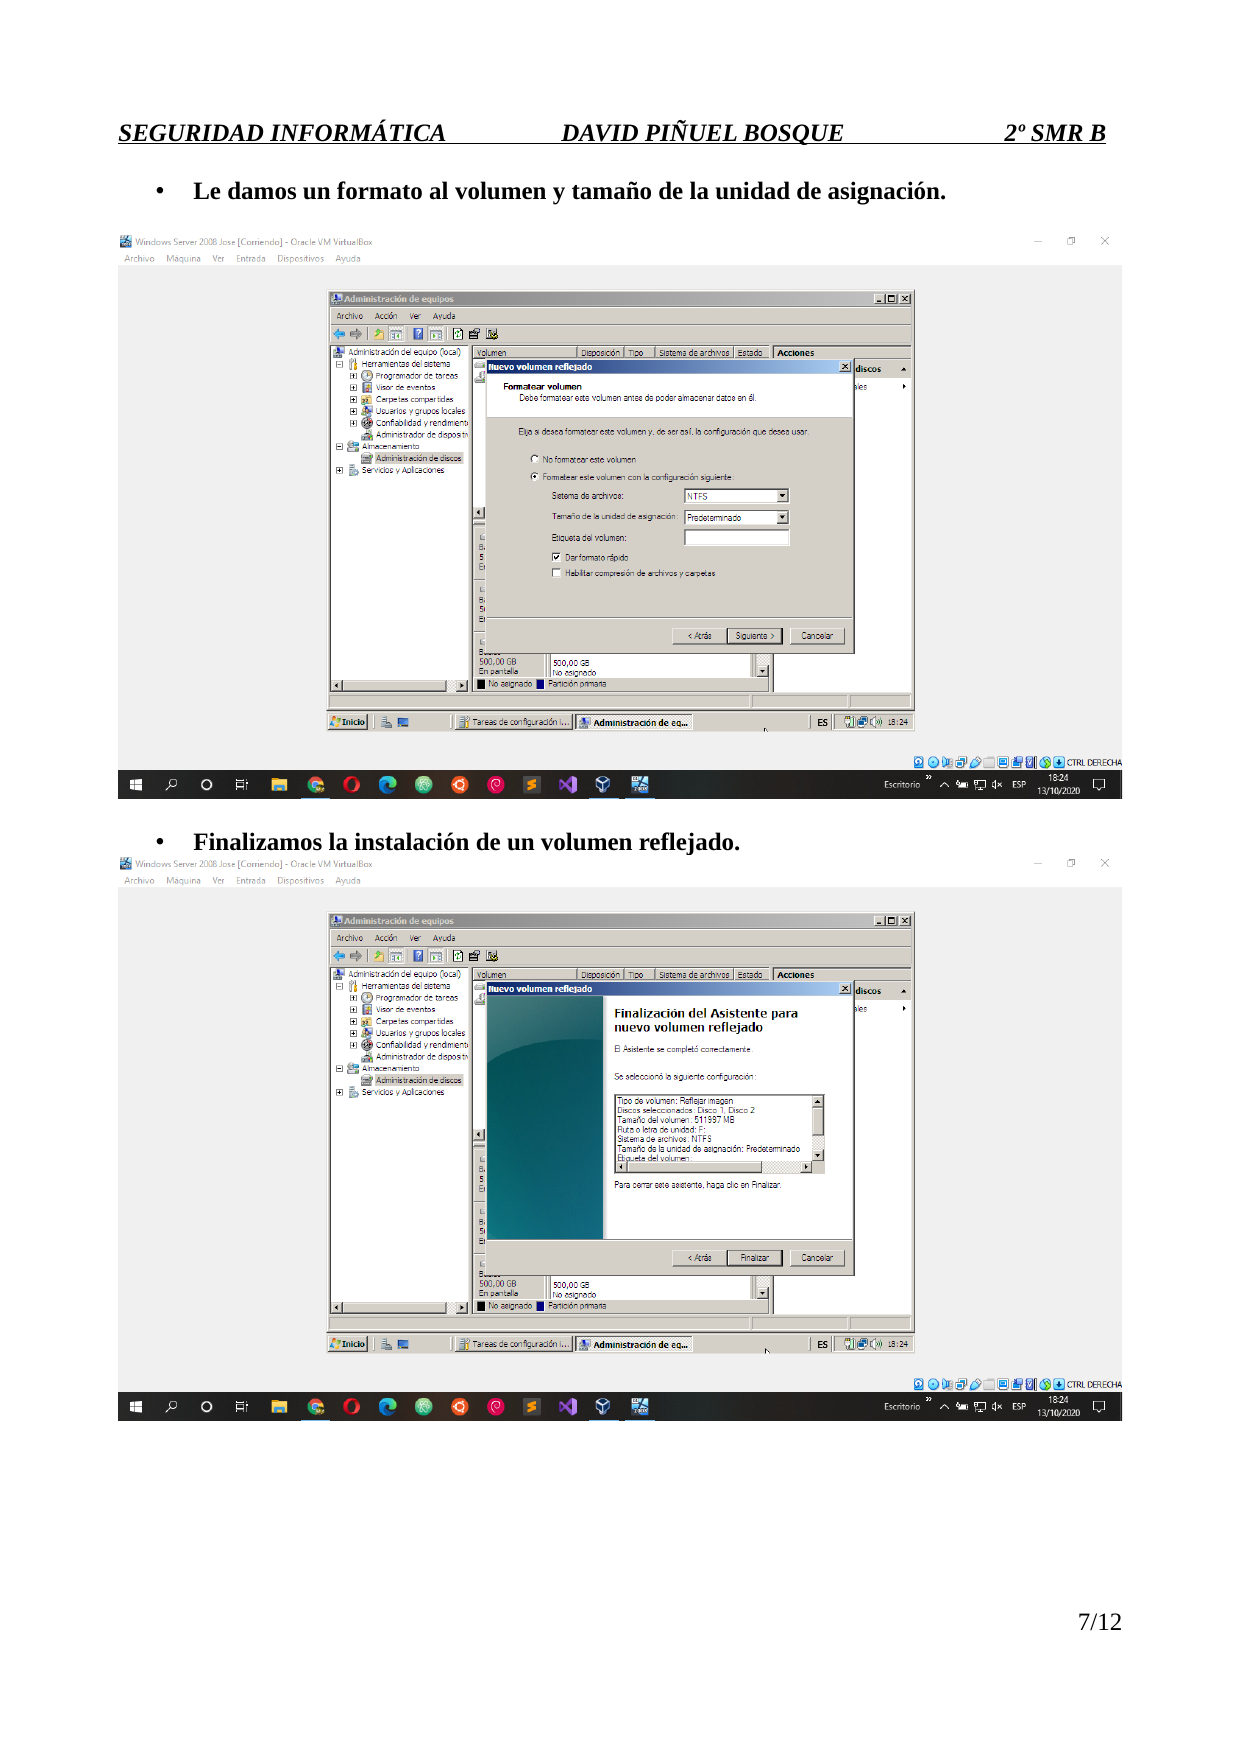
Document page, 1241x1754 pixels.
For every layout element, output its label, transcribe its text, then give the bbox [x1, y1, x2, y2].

picture [118, 855, 1123, 1421]
list Le damos un formato al volumen y tamaño de la unidad de asignación. [156, 176, 1122, 205]
list Finalizamos la instalación de un volumen reflejado. [156, 827, 1122, 855]
picture [118, 233, 1123, 799]
